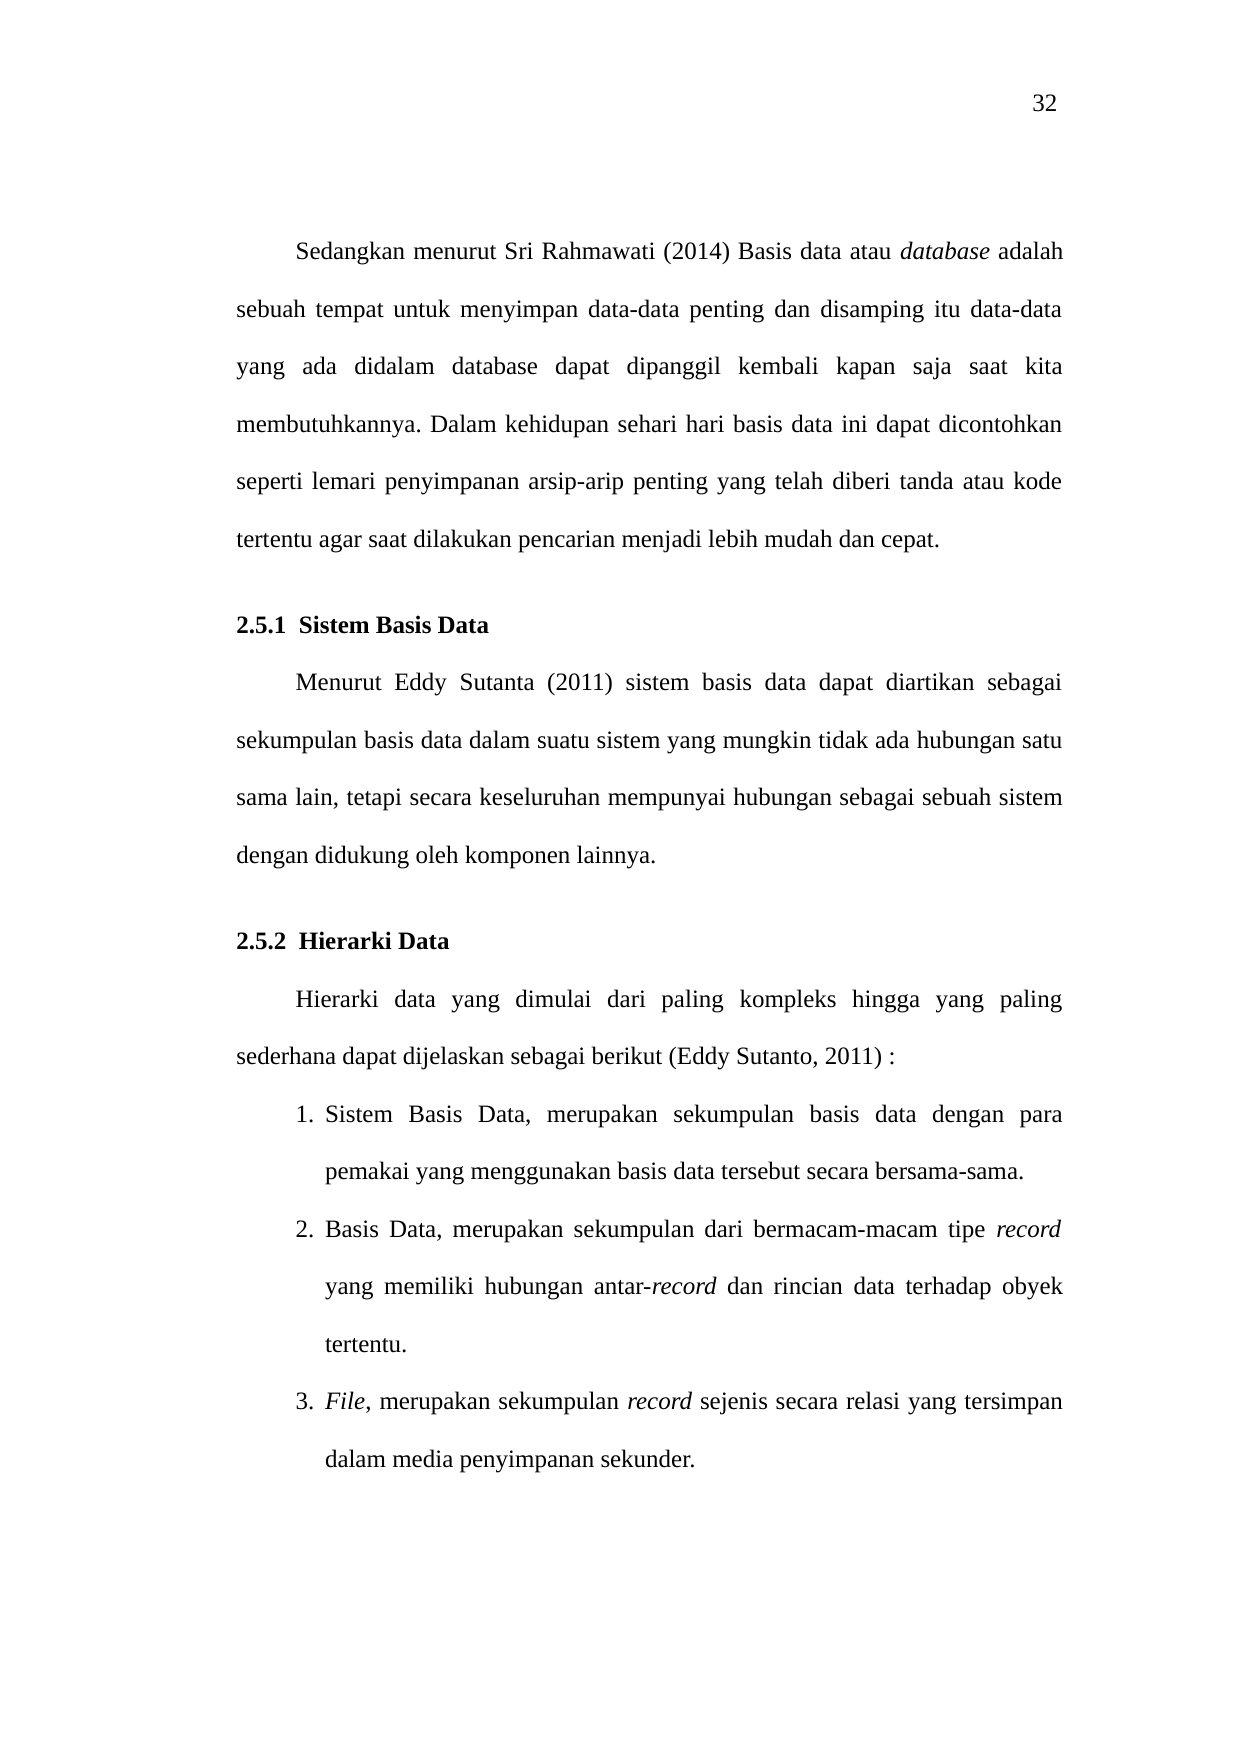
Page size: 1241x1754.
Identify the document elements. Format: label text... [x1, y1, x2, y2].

list Sistem Basis Data, merupakan sekumpulan basis data dengan para pemakai yang menggunakan basis data tersebut secara bersama-sama. [295, 1099, 1063, 1185]
list Basis Data, merupakan sekumpulan dari bermacam-macam tipe record yang memiliki hubungan antar-record dan rincian data terhadap obyek tertentu. [295, 1214, 1063, 1357]
list File, merupakan sekumpulan record sejenis secara relasi yang tersimpan dalam media penyimpanan sekunder. [295, 1386, 1063, 1472]
text Hierarki data yang dimulai dari paling kompleks hingga yang paling sederhana dapat dijelaskan sebagai berikut (Eddy Sutanto, 2011) : [236, 984, 1063, 1070]
subtitle Hierarki Data [236, 926, 1063, 955]
subtitle Sistem Basis Data [236, 610, 1063, 639]
text Sedangkan menurut Sri Rahmawati (2014) Basis data atau database adalah sebuah tempat untuk menyimpan data-data penting dan disamping itu data-data yang ada didalam database dapat dipanggil kembali kapan saja saat kita membutuhkannya. Dalam kehidupan sehari hari basis data ini dapat dicontohkan seperti lemari penyimpanan arsip-arip penting yang telah diberi tanda atau kode tertentu agar saat dilakukan pencarian menjadi lebih mudah dan cepat. [236, 236, 1063, 552]
text Menurut Eddy Sutanta (2011) sistem basis data dapat diartikan sebagai sekumpulan basis data dalam suatu sistem yang mungkin tidak ada hubungan satu sama lain, tetapi secara keseluruhan mempunyai hubungan sebagai sebuah sistem dengan didukung oleh komponen lainnya. [236, 667, 1063, 869]
